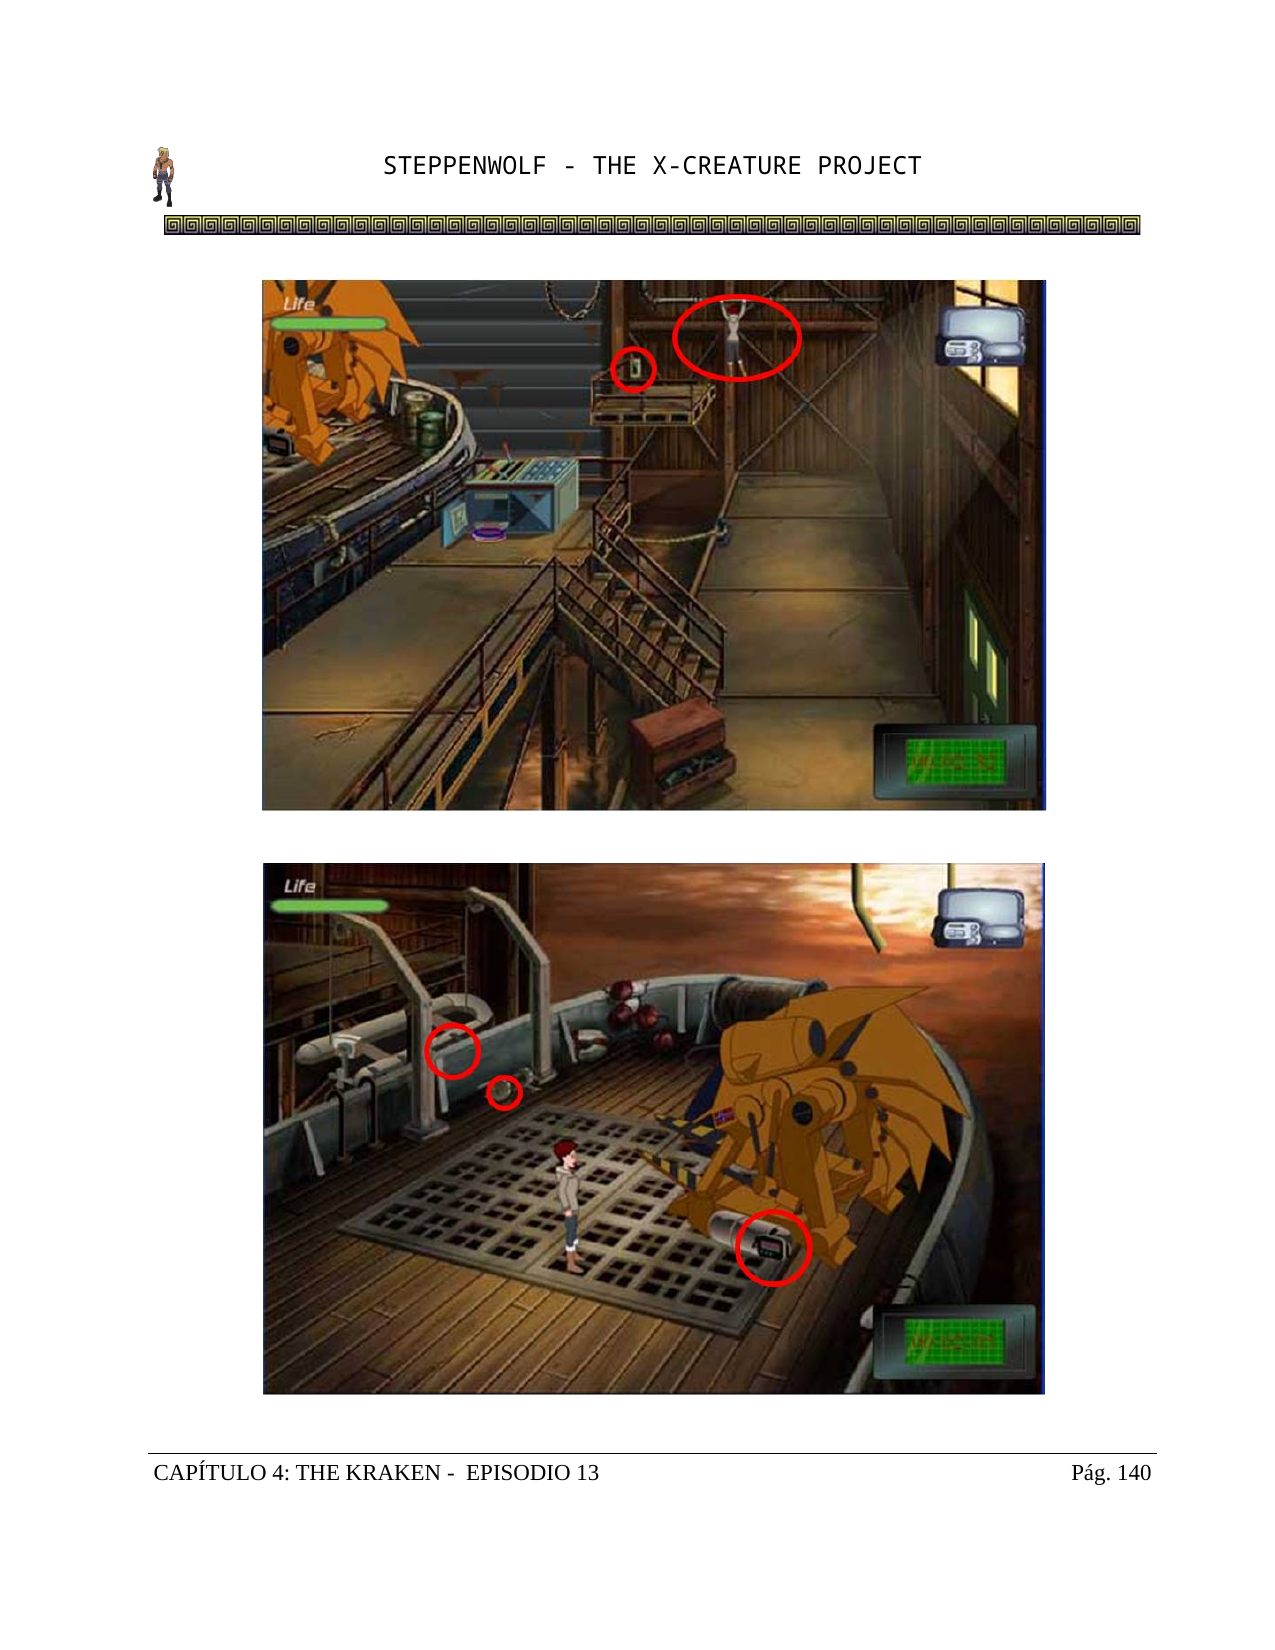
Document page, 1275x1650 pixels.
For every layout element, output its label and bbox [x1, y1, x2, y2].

picture [262, 863, 1045, 1395]
picture [261, 279, 1047, 811]
picture [147, 147, 181, 207]
picture [164, 215, 1141, 235]
